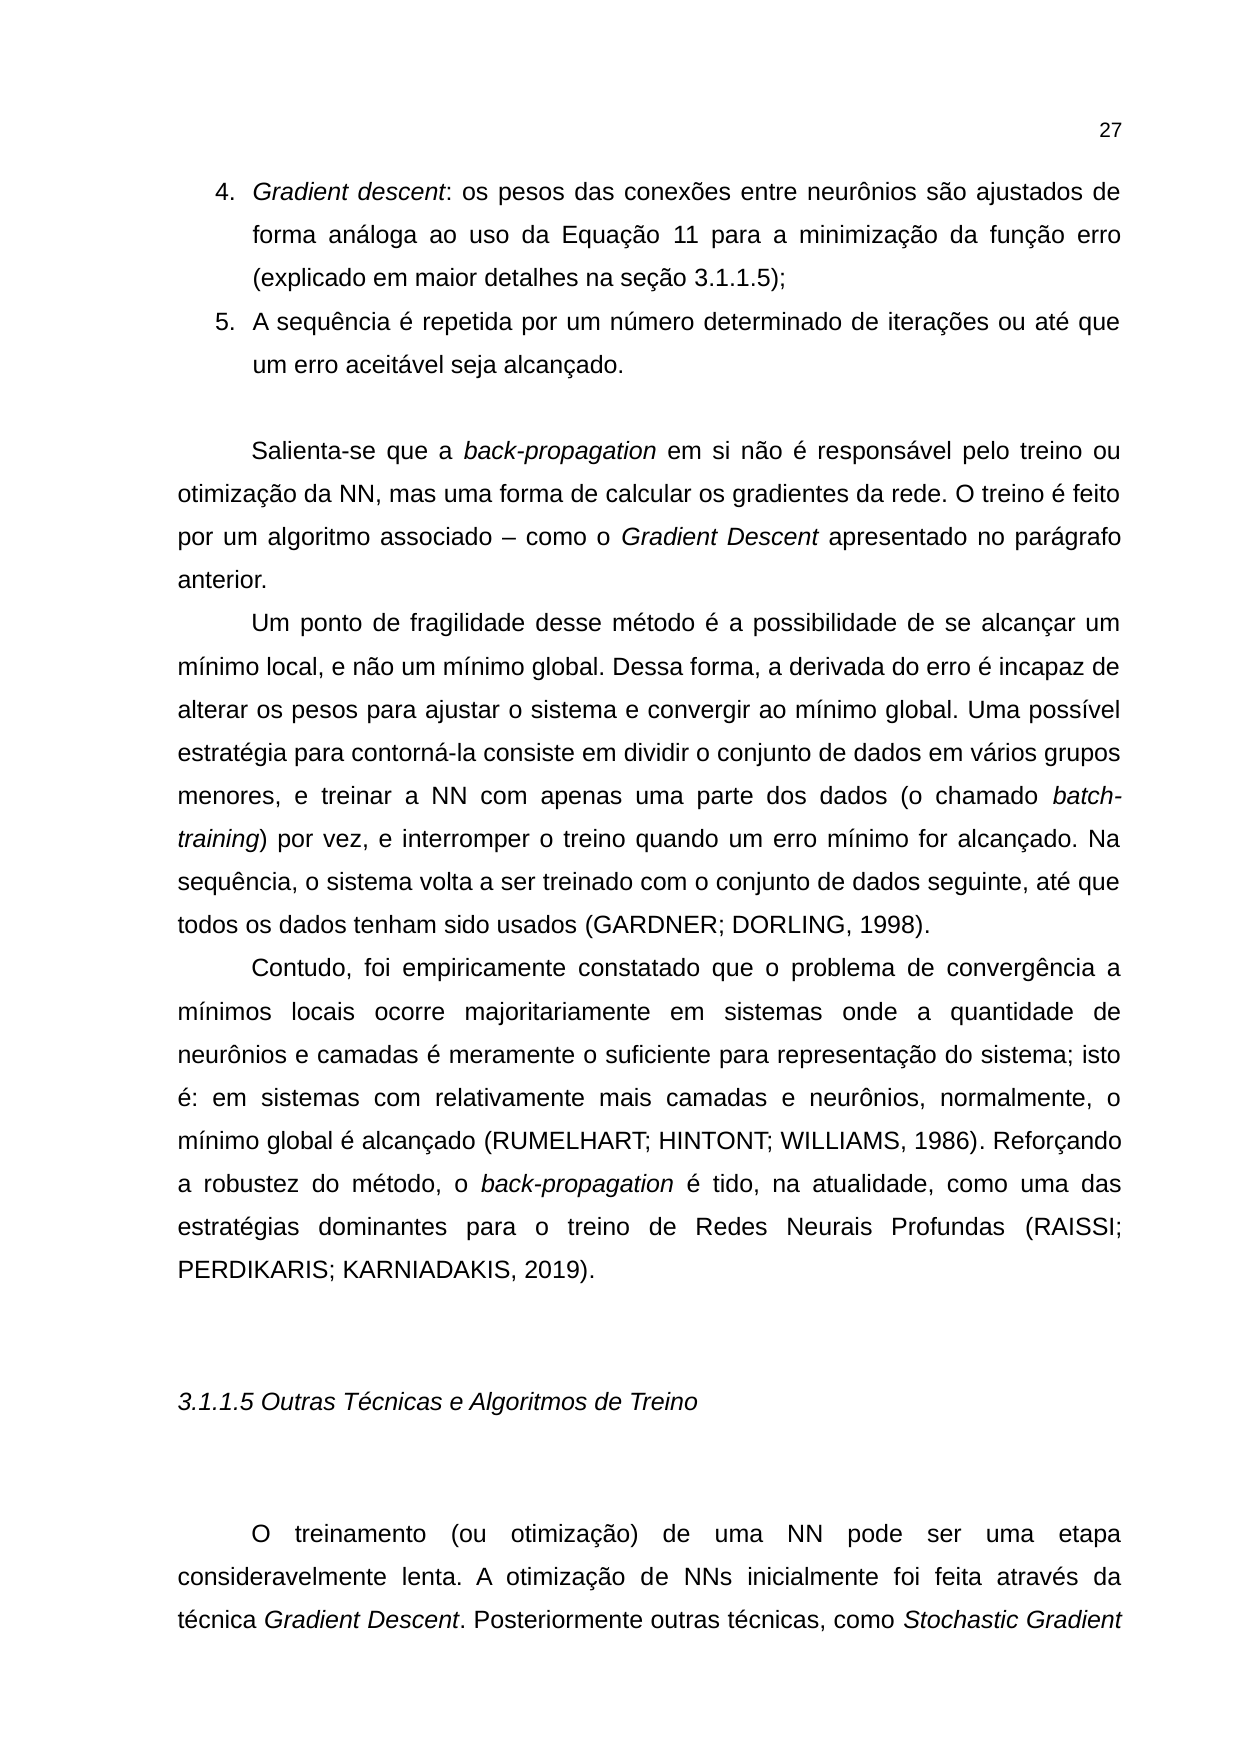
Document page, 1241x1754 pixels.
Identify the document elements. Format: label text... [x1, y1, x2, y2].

list A sequência é repetida por um número determinado de iterações ou até que um erro aceitável seja alcançado. [215, 306, 1122, 378]
text Um ponto de fragilidade desse método é a possibilidade de se alcançar um mínimo local, e não um mínimo global. Dessa forma, a derivada do erro é incapaz de alterar os pesos para ajustar o sistema e convergir ao mínimo global. Uma possível estratégia para contorná-la consiste em dividir o conjunto de dados em vários grupos menores, e treinar a NN com apenas uma parte dos dados (o chamado batch-training) por vez, e interromper o treino quando um erro mínimo for alcançado. Na sequência, o sistema volta a ser treinado com o conjunto de dados seguinte, até que todos os dados tenham sido usados (GARDNER; DORLING, 1998). [177, 608, 1122, 939]
text Salienta-se que a back-propagation em si não é responsável pelo treino ou otimização da NN, mas uma forma de calcular os gradientes da rede. O treino é feito por um algoritmo associado – como o Gradient Descent apresentado no parágrafo anterior. [177, 436, 1122, 594]
text Contudo, foi empiricamente constatado que o problema de convergência a mínimos locais ocorre majoritariamente em sistemas onde a quantidade de neurônios e camadas é meramente o suficiente para representação do sistema; isto é: em sistemas com relativamente mais camadas e neurônios, normalmente, o mínimo global é alcançado (RUMELHART; HINTONT; WILLIAMS, 1986). Reforçando a robustez do método, o back-propagation é tido, na atualidade, como uma das estratégias dominantes para o treino de Redes Neurais Profundas (RAISSI; PERDIKARIS; KARNIADAKIS, 2019). [177, 953, 1122, 1284]
subtitle Outras Técnicas e Algoritmos de Treino [177, 1387, 1122, 1416]
text O treinamento (ou otimização) de uma NN pode ser uma etapa consideravelmente lenta. A otimização de NNs inicialmente foi feita através da técnica Gradient Descent. Posteriormente outras técnicas, como Stochastic Gradient [177, 1518, 1122, 1633]
list Gradient descent: os pesos das conexões entre neurônios são ajustados de forma análoga ao uso da Equação 11 para a minimização da função erro (explicado em maior detalhes na seção 3.1.1.5); [215, 177, 1122, 292]
